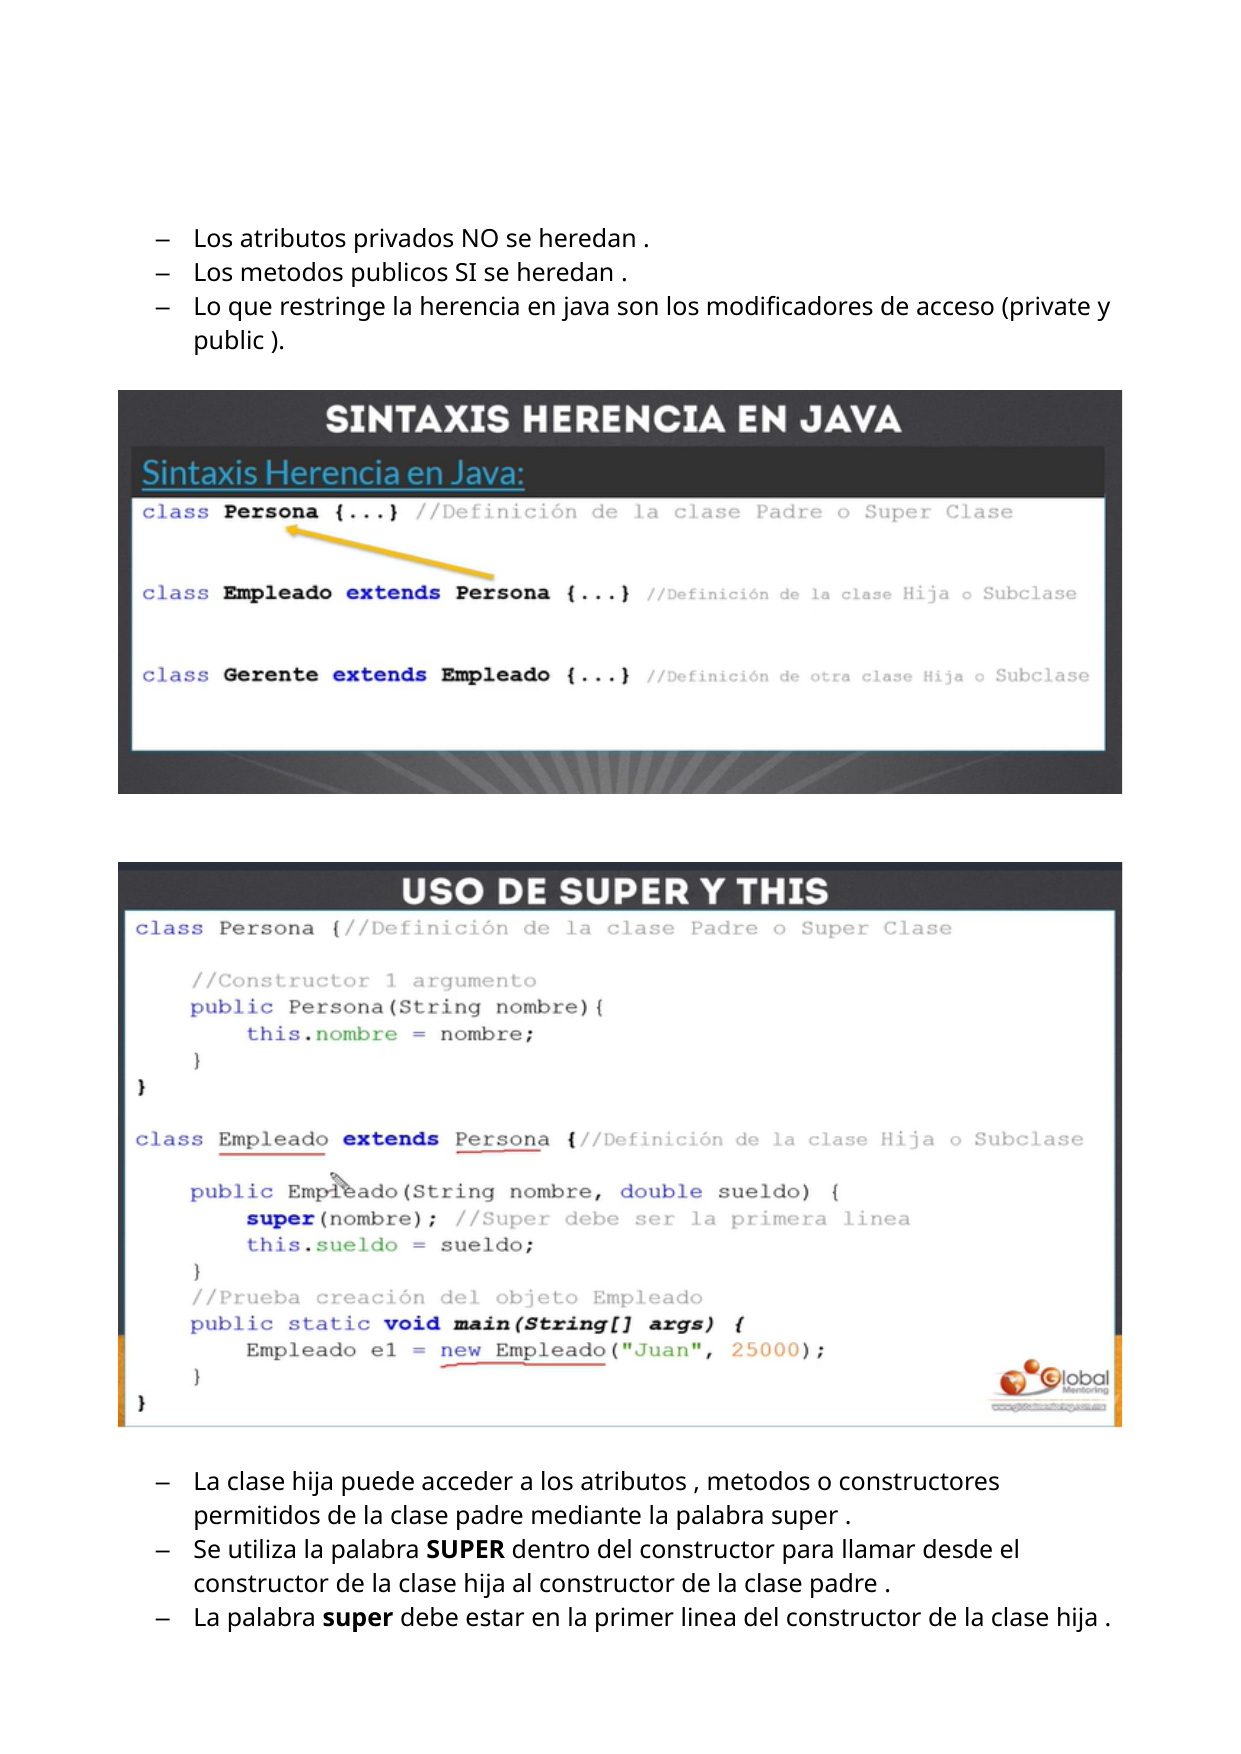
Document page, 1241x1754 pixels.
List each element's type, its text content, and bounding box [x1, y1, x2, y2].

list La palabra super debe estar en la primer linea del constructor de la clase hija . [156, 1599, 1122, 1634]
list La clase hija puede acceder a los atributos , metodos o constructores permitidos de la clase padre mediante la palabra super . [156, 1463, 1122, 1531]
list Se utiliza la palabra SUPER dentro del constructor para llamar desde el constructor de la clase hija al constructor de la clase padre . [156, 1531, 1122, 1599]
list Los atributos privados NO se heredan . [156, 220, 1122, 254]
picture [118, 390, 1123, 794]
list Lo que restringe la herencia en java son los modificadores de acceso (private y public ). [156, 288, 1122, 357]
picture [118, 862, 1123, 1430]
list Los metodos publicos SI se heredan . [156, 254, 1122, 288]
